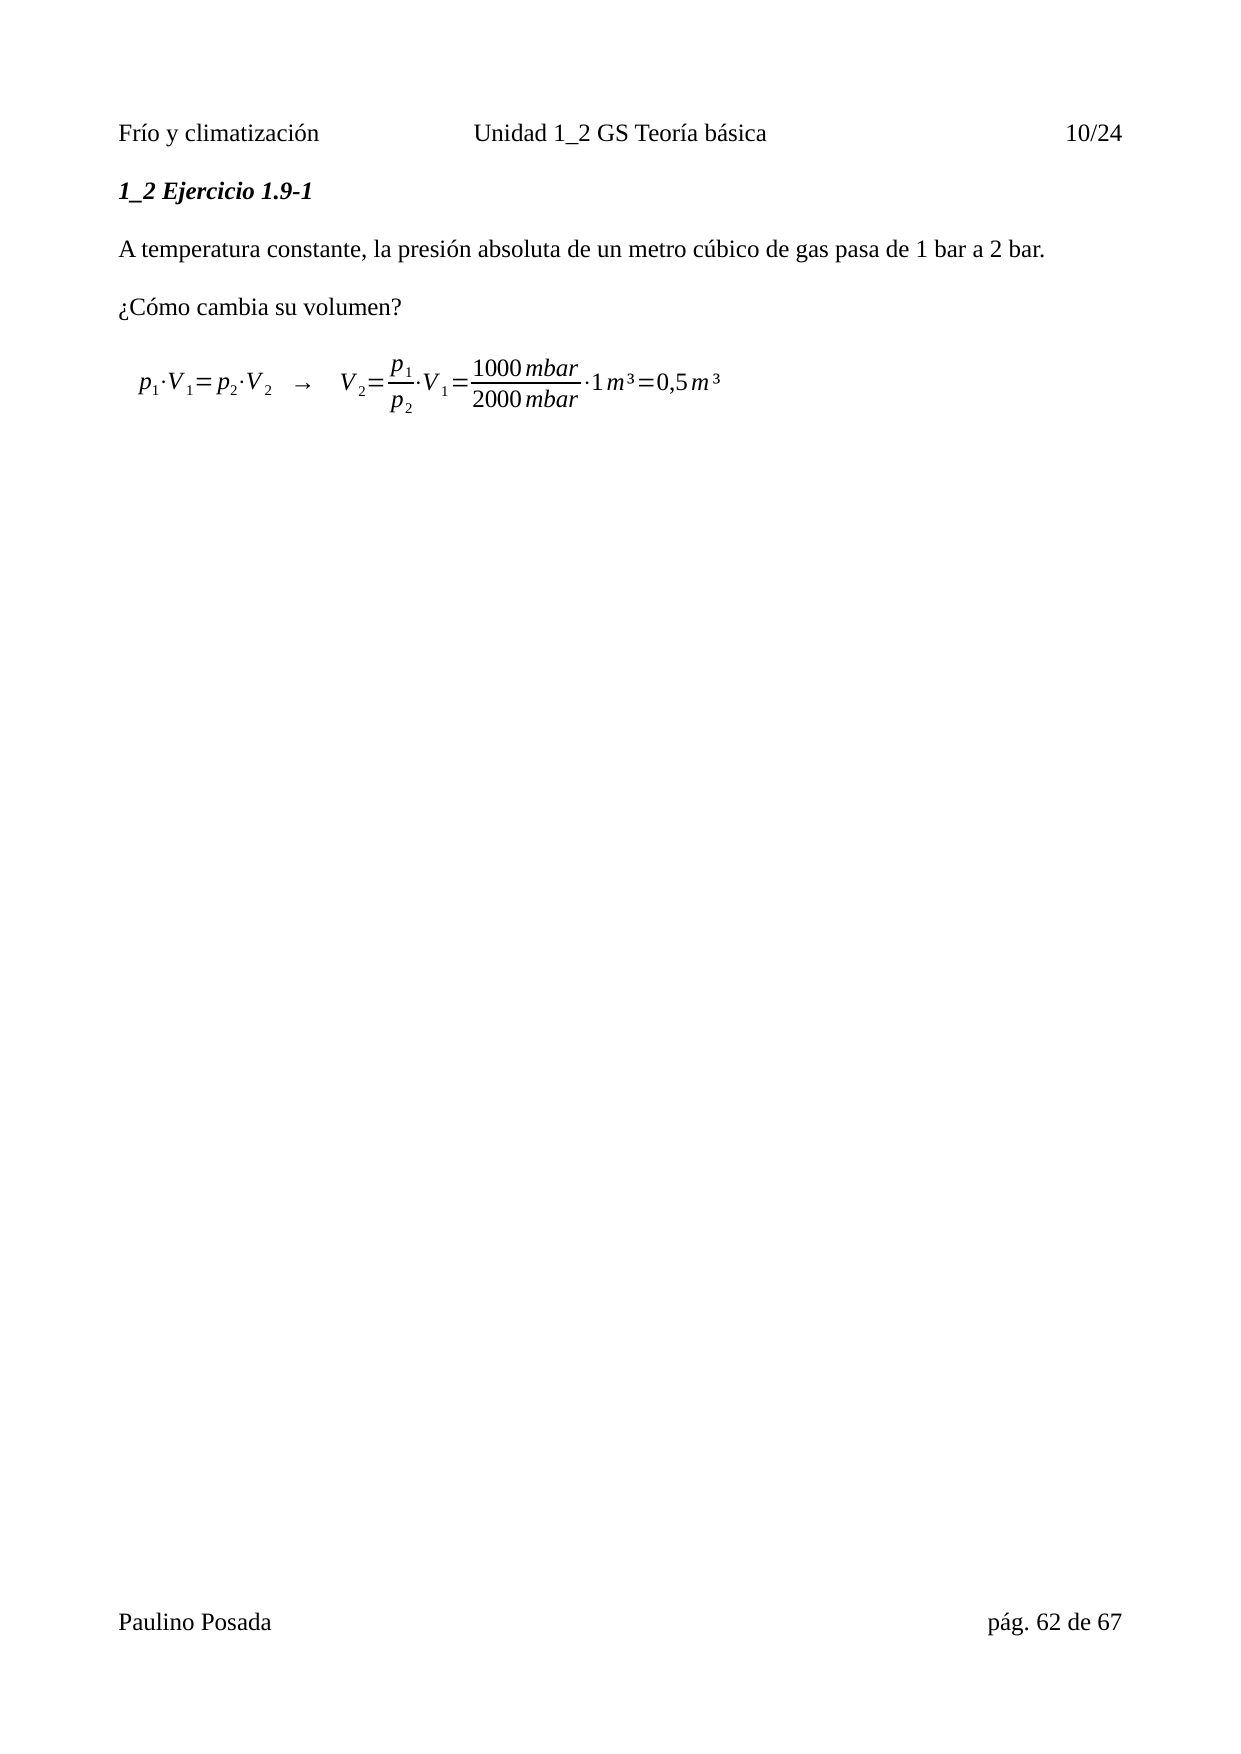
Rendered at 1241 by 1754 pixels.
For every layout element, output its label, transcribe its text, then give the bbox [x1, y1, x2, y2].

text → [118, 349, 1122, 416]
text ¿Cómo cambia su volumen? [118, 292, 1122, 321]
text 1_2 Ejercicio 1.9-1 [118, 176, 1122, 205]
text A temperatura constante, la presión absoluta de un metro cúbico de gas pasa de 1 bar a 2 bar. [118, 234, 1122, 263]
